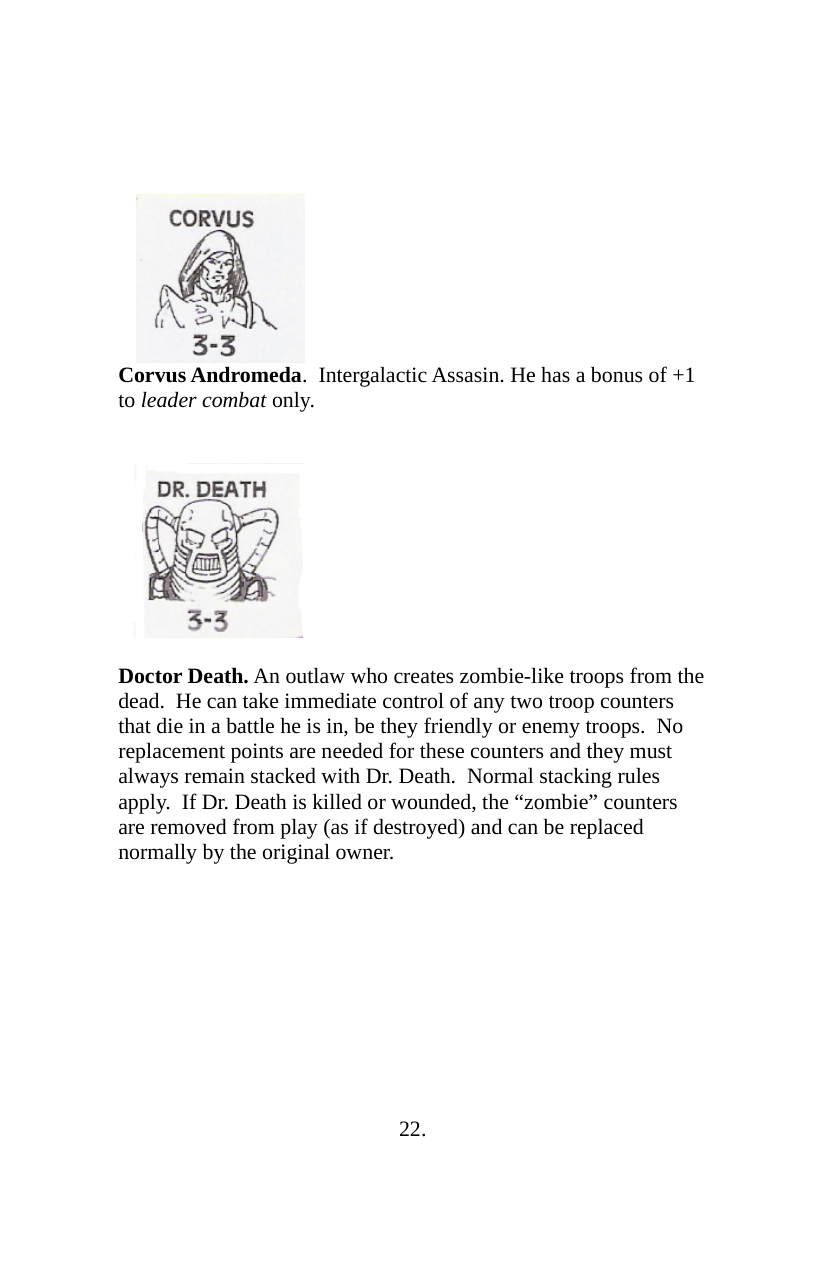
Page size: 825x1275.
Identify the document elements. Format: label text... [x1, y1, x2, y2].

text Corvus Andromeda. Intergalactic Assasin. He has a bonus of +1 to leader combat only. [118, 194, 707, 413]
text Doctor Death. An outlaw who creates zombie-like troops from the dead. He can take immediate control of any two troop counters that die in a battle he is in, be they friendly or enemy troops. No replacement points are needed for these counters and they must always remain stacked with Dr. Death. Normal stacking rules apply. If Dr. Death is killed or wounded, the “zombie” counters are removed from play (as if destroyed) and can be replaced normally by the original owner. [118, 663, 707, 864]
text 22. [118, 1116, 707, 1142]
